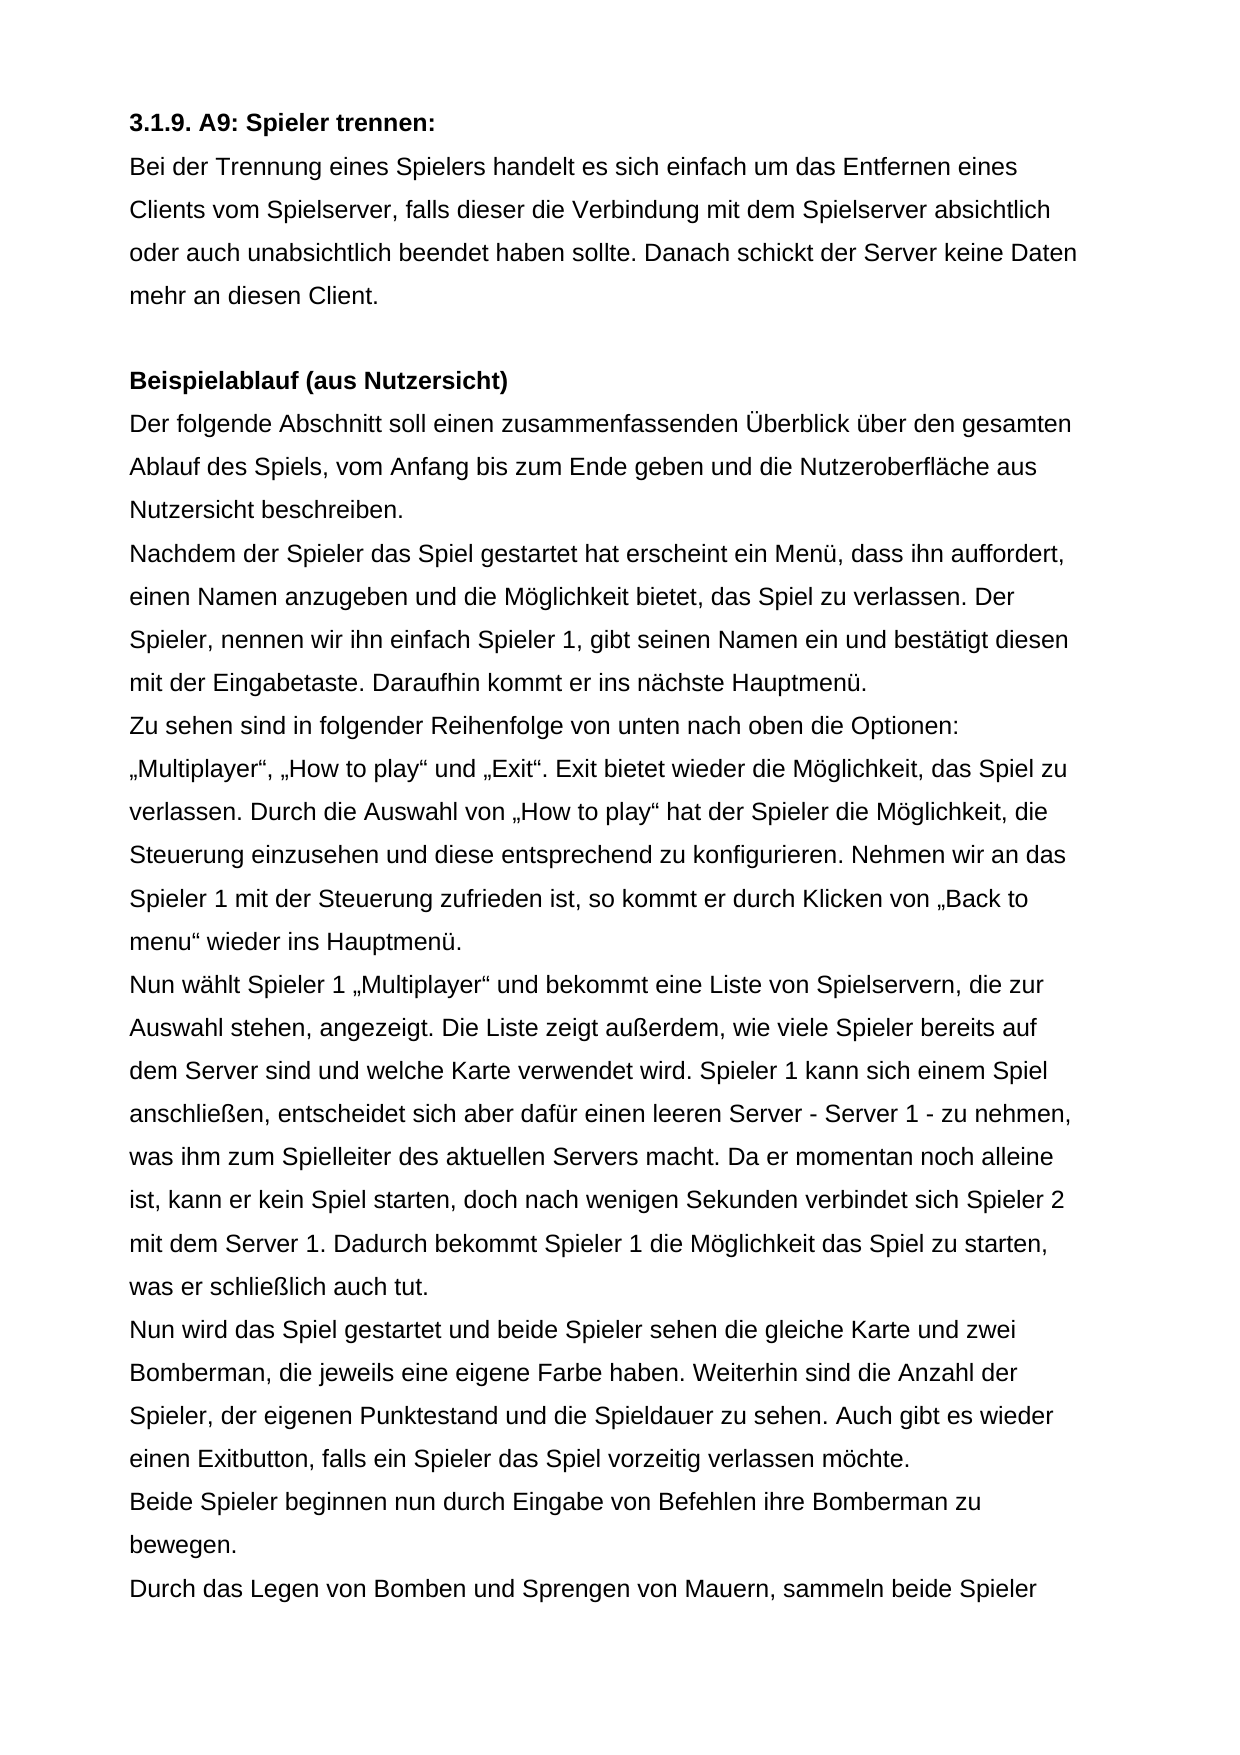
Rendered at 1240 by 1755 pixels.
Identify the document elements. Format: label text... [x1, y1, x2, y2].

text 3.1.9. A9: Spieler trennen: [129, 108, 1089, 137]
text Bei der Trennung eines Spielers handelt es sich einfach um das Entfernen eines Clients vom Spielserver, falls dieser die Verbindung mit dem Spielserver absichtlich oder auch unabsichtlich beendet haben sollte. Danach schickt der Server keine Daten mehr an diesen Client. [129, 152, 1089, 310]
text Beide Spieler beginnen nun durch Eingabe von Befehlen ihre Bomberman zu bewegen. [129, 1487, 1089, 1559]
text Der folgende Abschnitt soll einen zusammenfassenden Überblick über den gesamten Ablauf des Spiels, vom Anfang bis zum Ende geben und die Nutzeroberfläche aus Nutzersicht beschreiben. [129, 409, 1089, 524]
text Durch das Legen von Bomben und Sprengen von Mauern, sammeln beide Spieler [129, 1573, 1089, 1602]
text Nun wird das Spiel gestartet und beide Spieler sehen die gleiche Karte und zwei Bomberman, die jeweils eine eigene Farbe haben. Weiterhin sind die Anzahl der Spieler, der eigenen Punktestand und die Spieldauer zu sehen. Auch gibt es wieder einen Exitbutton, falls ein Spieler das Spiel vorzeitig verlassen möchte. [129, 1315, 1089, 1473]
text Zu sehen sind in folgender Reihenfolge von unten nach oben die Optionen: „Multiplayer“, „How to play“ und „Exit“. Exit bietet wieder die Möglichkeit, das Spiel zu verlassen. Durch die Auswahl von „How to play“ hat der Spieler die Möglichkeit, die Steuerung einzusehen und diese entsprechend zu konfigurieren. Nehmen wir an das Spieler 1 mit der Steuerung zufrieden ist, so kommt er durch Klicken von „Back to menu“ wieder ins Hauptmenü. [129, 711, 1089, 955]
text Nachdem der Spieler das Spiel gestartet hat erscheint ein Menü, dass ihn auffordert, einen Namen anzugeben und die Möglichkeit bietet, das Spiel zu verlassen. Der Spieler, nennen wir ihn einfach Spieler 1, gibt seinen Namen ein und bestätigt diesen mit der Eingabetaste. Daraufhin kommt er ins nächste Hauptmenü. [129, 538, 1089, 697]
text Nun wählt Spieler 1 „Multiplayer“ und bekommt eine Liste von Spielservern, die zur Auswahl stehen, angezeigt. Die Liste zeigt außerdem, wie viele Spieler bereits auf dem Server sind und welche Karte verwendet wird. Spieler 1 kann sich einem Spiel anschließen, entscheidet sich aber dafür einen leeren Server - Server 1 - zu nehmen, was ihm zum Spielleiter des aktuellen Servers macht. Da er momentan noch alleine ist, kann er kein Spiel starten, doch nach wenigen Sekunden verbindet sich Spieler 2 mit dem Server 1. Dadurch bekommt Spieler 1 die Möglichkeit das Spiel zu starten, was er schließlich auch tut. [129, 970, 1089, 1300]
text Beispielablauf (aus Nutzersicht) [129, 366, 1089, 395]
